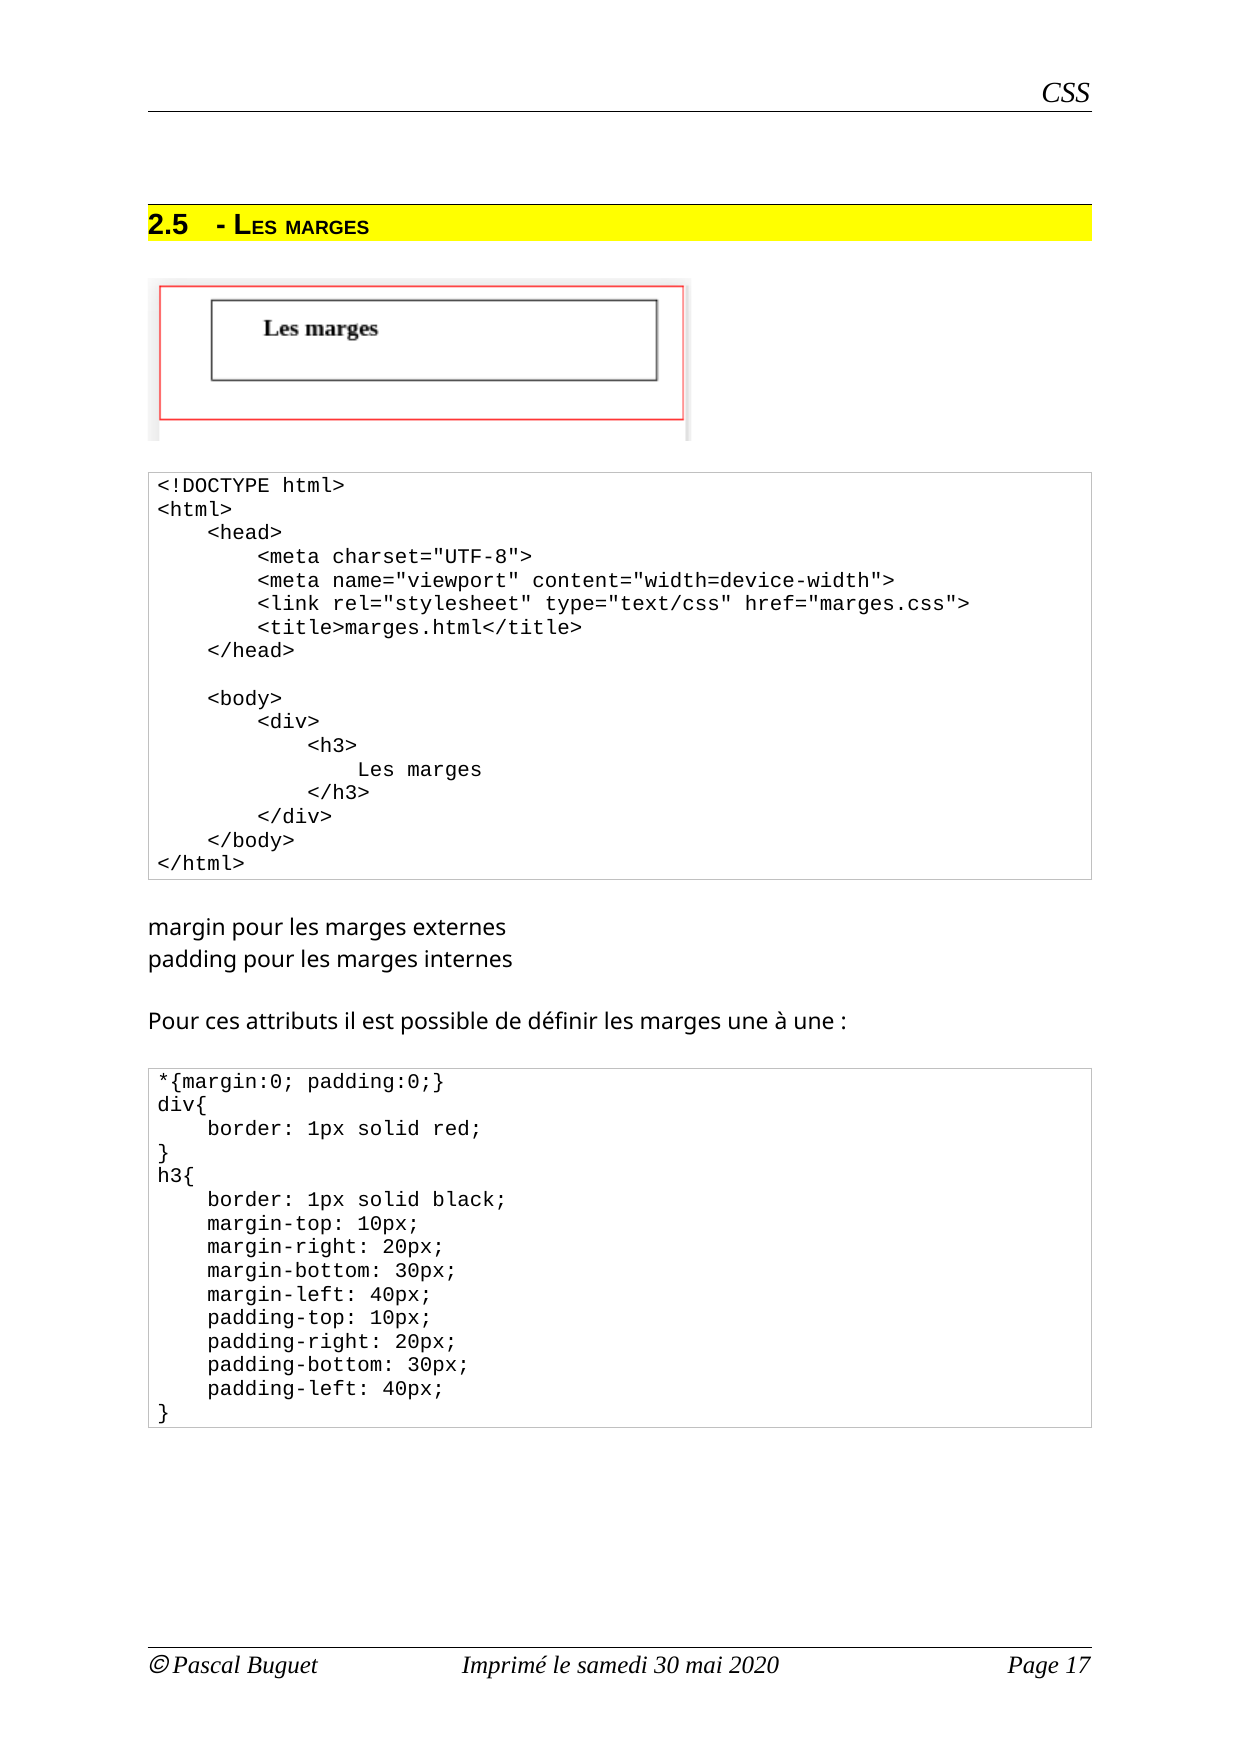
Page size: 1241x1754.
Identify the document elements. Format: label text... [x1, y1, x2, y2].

text Les marges [149, 756, 1091, 779]
text div{ [149, 1091, 1091, 1115]
text margin pour les marges externes [148, 911, 1092, 943]
text margin-top: 10px; [149, 1209, 1091, 1233]
text <meta charset="UTF-8"> [149, 543, 1091, 566]
text border: 1px solid red; [149, 1115, 1091, 1138]
subtitle - Les marges [148, 205, 1092, 241]
text margin-left: 40px; [149, 1280, 1091, 1304]
text padding-right: 20px; [149, 1328, 1091, 1351]
text padding pour les marges internes [148, 943, 1092, 974]
picture [147, 278, 692, 441]
text <div> [149, 708, 1091, 732]
text </div> [149, 803, 1091, 827]
text padding-left: 40px; [149, 1375, 1091, 1399]
text <link rel="stylesheet" type="text/css" href="marges.css"> [149, 590, 1091, 614]
text h3{ [149, 1162, 1091, 1186]
text <!DOCTYPE html> [149, 473, 1091, 496]
text } [149, 1138, 1091, 1162]
text padding-top: 10px; [149, 1304, 1091, 1328]
text Pour ces attributs il est possible de définir les marges une à une : [148, 1005, 1092, 1036]
text margin-right: 20px; [149, 1233, 1091, 1257]
text <title>marges.html</title> [149, 614, 1091, 637]
text padding-bottom: 30px; [149, 1351, 1091, 1375]
text </body> [149, 827, 1091, 850]
text </h3> [149, 779, 1091, 803]
text <body> [149, 685, 1091, 708]
text <meta name="viewport" content="width=device-width"> [149, 566, 1091, 590]
text <head> [149, 519, 1091, 543]
text <h3> [149, 732, 1091, 756]
text margin-bottom: 30px; [149, 1257, 1091, 1280]
text } [149, 1399, 1091, 1427]
text </html> [149, 850, 1091, 879]
text border: 1px solid black; [149, 1186, 1091, 1209]
text <html> [149, 496, 1091, 519]
text </head> [149, 637, 1091, 661]
text *{margin:0; padding:0;} [149, 1069, 1091, 1091]
